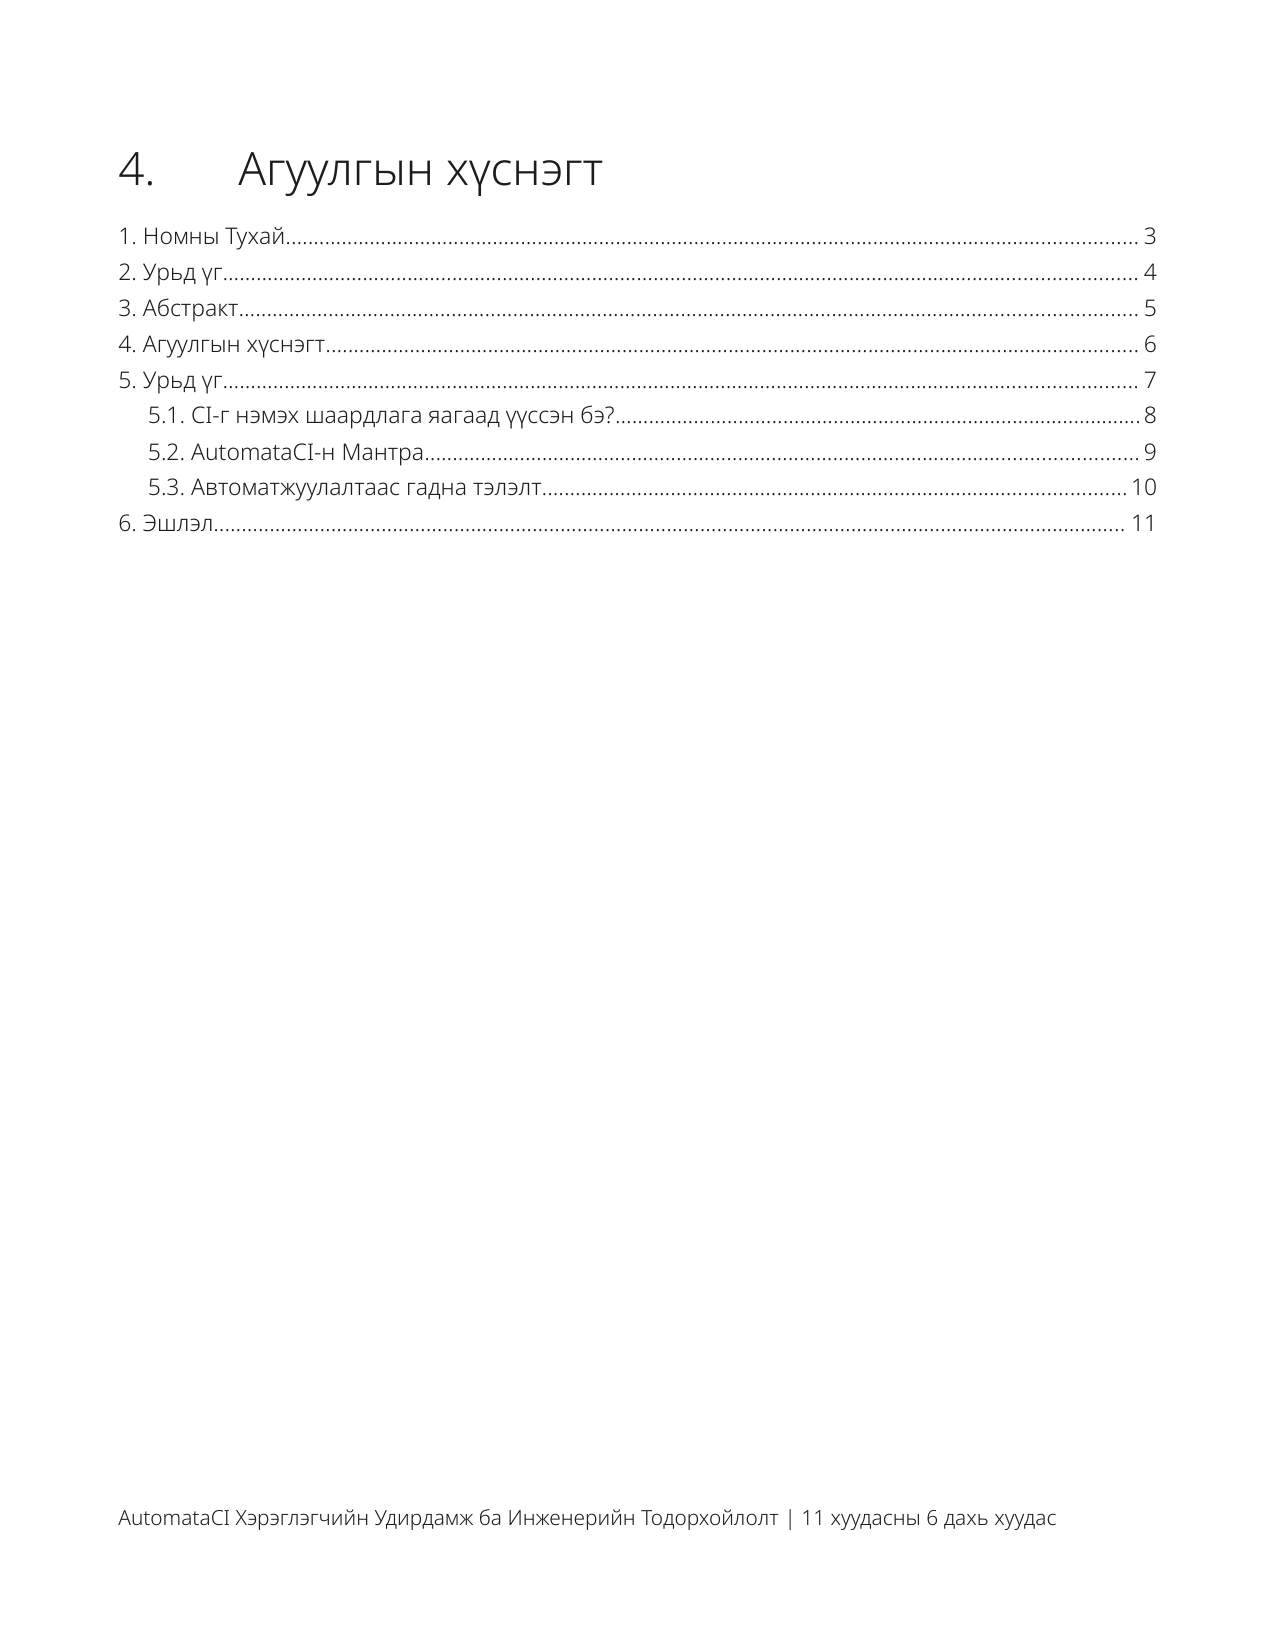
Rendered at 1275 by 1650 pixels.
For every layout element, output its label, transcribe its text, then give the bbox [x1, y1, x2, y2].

text 5.1. CI-г нэмэх шаардлага яагаад үүссэн бэ? 8 [148, 399, 1157, 431]
text 2. Урьд үг 4 [118, 256, 1157, 287]
text 6. Эшлэл 11 [118, 507, 1157, 538]
text 3. Абстракт 5 [118, 292, 1157, 323]
text 4. Агуулгын хүснэгт 6 [118, 328, 1157, 359]
text 5.2. AutomataCI-н Мантра 9 [148, 435, 1157, 467]
text 1. Номны Тухай 3 [118, 220, 1157, 251]
text 5.3. Автоматжуулалтаас гадна тэлэлт 10 [148, 471, 1157, 503]
subtitle Агуулгын хүснэгт [118, 136, 1157, 198]
text 5. Урьд үг 7 [118, 363, 1157, 395]
